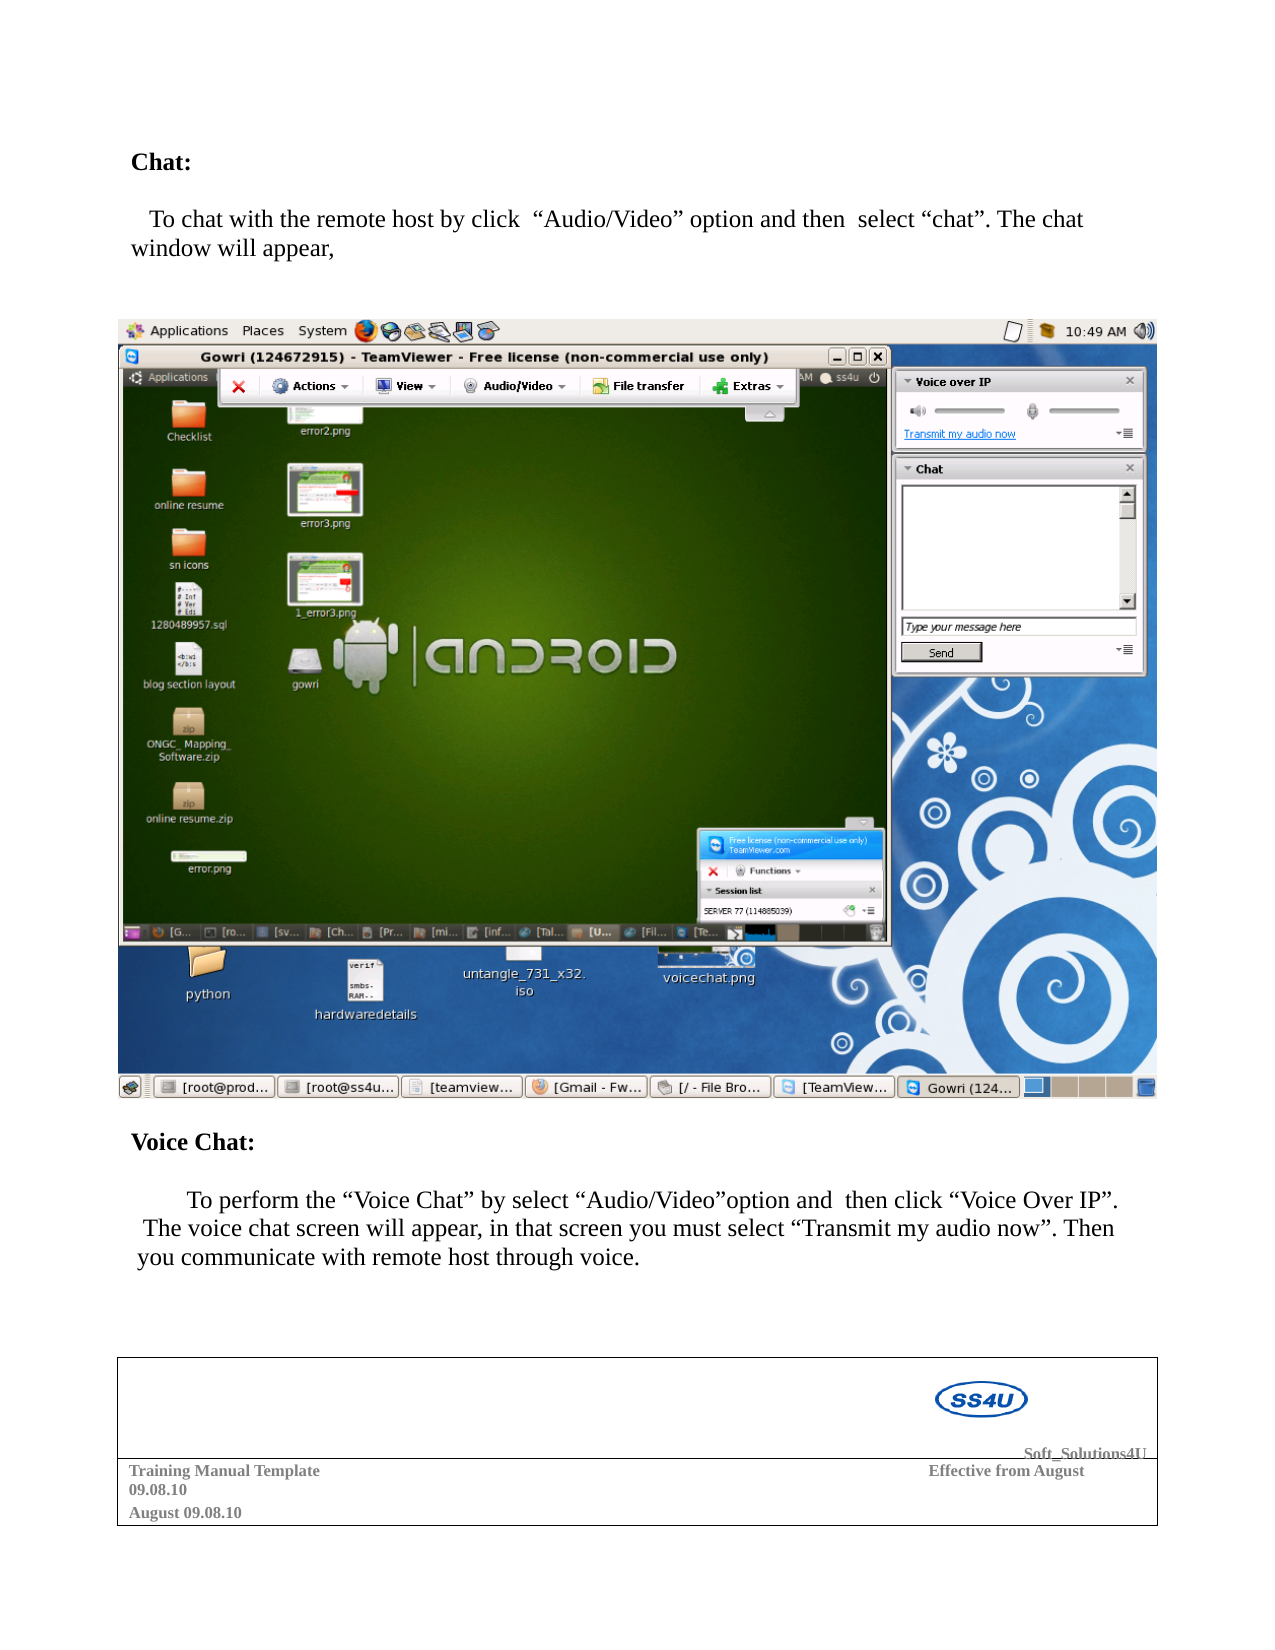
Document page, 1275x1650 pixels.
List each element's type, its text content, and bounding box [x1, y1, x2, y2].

text To perform the “Voice Chat” by select “Audio/Video”option and then click “Voice Over IP”. [118, 1185, 1157, 1213]
text To chat with the remote host by click “Audio/Video” option and then select “chat”. The chat [118, 204, 1157, 233]
text window will appear, [118, 233, 1157, 262]
picture [118, 319, 1157, 1099]
text Voice Chat: [118, 1127, 1157, 1156]
table_cell Training Manual Template Effective from August 09.08.10 August 09.08.10 [118, 1459, 1157, 1524]
text Chat: [118, 147, 1157, 176]
picture [926, 1379, 1118, 1418]
table_header Soft_Solutions4U Quality System Procedure [118, 1358, 1157, 1458]
text you communicate with remote host through voice. [118, 1242, 1157, 1271]
text The voice chat screen will appear, in that screen you must select “Transmit my audio now”. Then [118, 1213, 1157, 1242]
